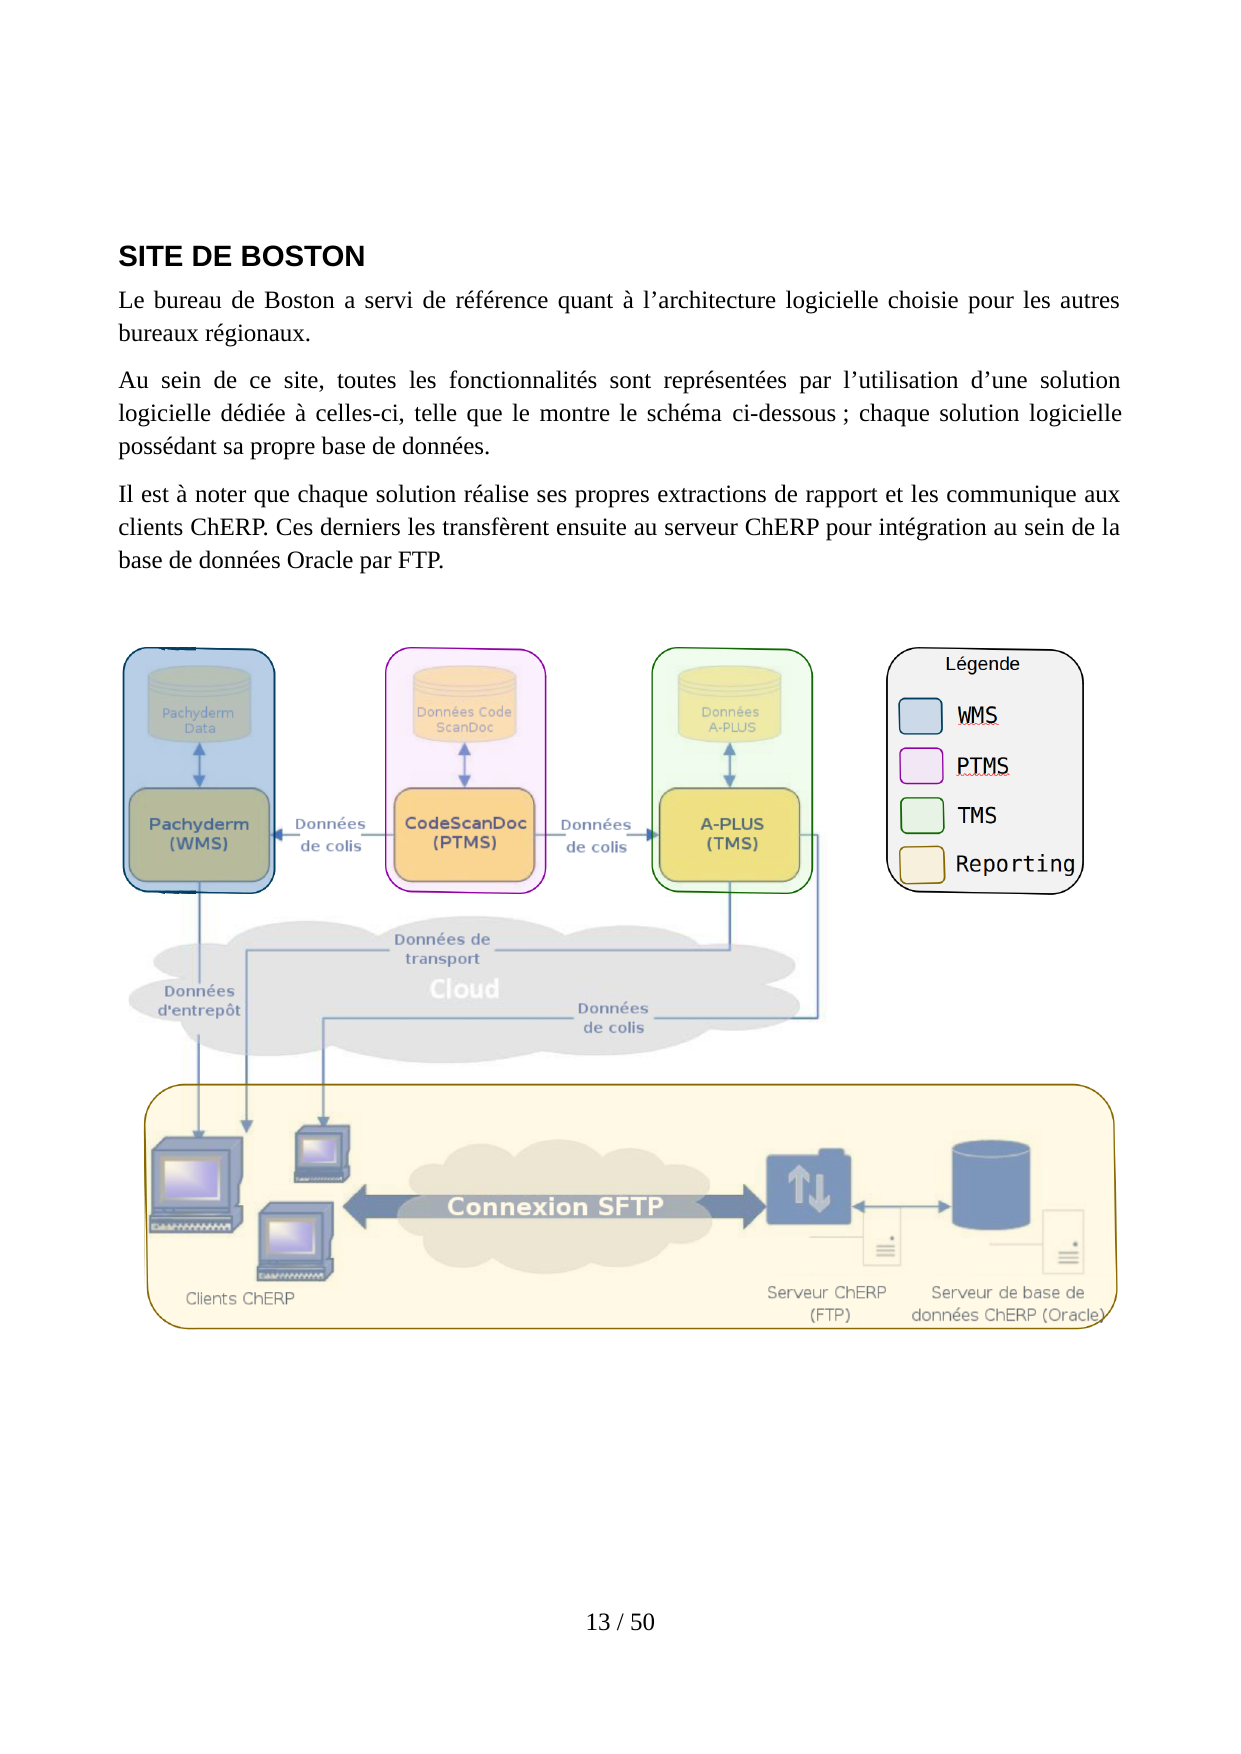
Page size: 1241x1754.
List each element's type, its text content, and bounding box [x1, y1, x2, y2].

text Le bureau de Boston a servi de référence quant à l’architecture logicielle choisie pour les autres bureaux régionaux. [118, 285, 1122, 347]
text Au sein de ce site, toutes les fonctionnalités sont représentées par l’utilisation d’une solution logicielle dédiée à celles-ci, telle que le montre le schéma ci-dessous ; chaque solution logicielle possédant sa propre base de données. [118, 365, 1122, 460]
subtitle SITE DE BOSTON [118, 238, 1122, 272]
text Il est à noter que chaque solution réalise ses propres extractions de rapport et les communique aux clients ChERP. Ces derniers les transfèrent ensuite au serveur ChERP pour intégration au sein de la base de données Oracle par FTP. [118, 479, 1122, 574]
picture [121, 640, 1119, 1333]
